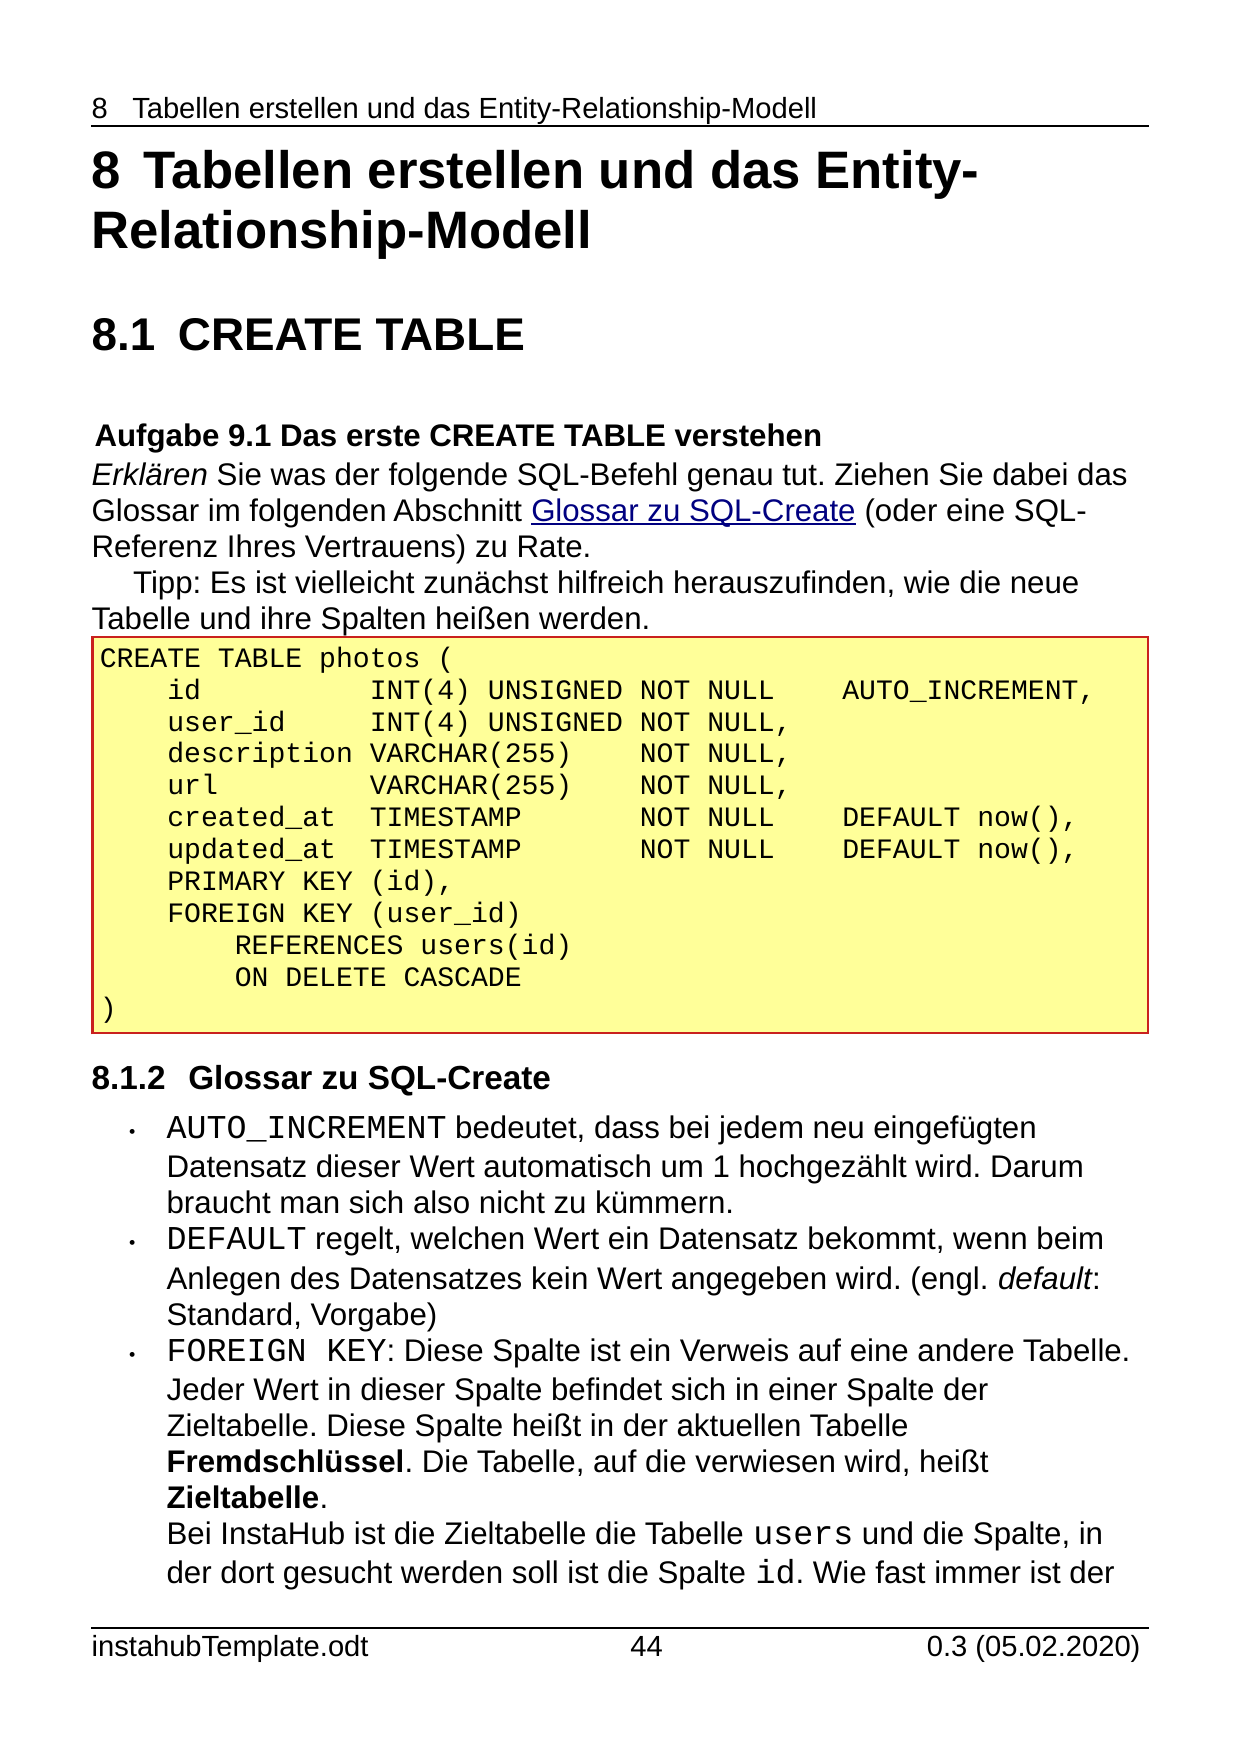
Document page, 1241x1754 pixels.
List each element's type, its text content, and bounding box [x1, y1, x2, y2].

text FOREIGN KEY (user_id) [94, 891, 1147, 923]
text REFERENCES users(id) [94, 923, 1147, 954]
text url VARCHAR(255) NOT NULL, [94, 763, 1147, 795]
subtitle CREATE TABLE [91, 308, 1149, 361]
text user_id INT(4) UNSIGNED NOT NULL, [94, 699, 1147, 731]
list DEFAULT regelt, welchen Wert ein Datensatz bekommt, wenn beim Anlegen des Datensatzes kein Wert angegeben wird. (engl. default: Standard, Vorgabe) [129, 1220, 1149, 1332]
text ) [94, 986, 1147, 1032]
text PRIMARY KEY (id), [94, 859, 1147, 891]
list AUTO_INCREMENT bedeutet, dass bei jedem neu eingefügten Datensatz dieser Wert automatisch um 1 hochgezählt wird. Darum braucht man sich also nicht zu kümmern. [129, 1109, 1149, 1220]
text ON DELETE CASCADE [94, 954, 1147, 986]
text CREATE TABLE photos ( [94, 638, 1147, 668]
text created_at TIMESTAMP NOT NULL DEFAULT now(), [94, 795, 1147, 827]
text description VARCHAR(255) NOT NULL, [94, 731, 1147, 763]
text Erklären Sie was der folgende SQL-Befehl genau tut. Ziehen Sie dabei das Glossar im folgenden Abschnitt Glossar zu SQL-Create (oder eine SQL-Referenz Ihres Vertrauens) zu Rate. [91, 456, 1149, 564]
list Bei InstaHub ist die Zieltabelle die Tabelle users und die Spalte, in der dort gesucht werden soll ist die Spalte id. Wie fast immer ist der [129, 1515, 1149, 1594]
subtitle Tabellen erstellen und das Entity-Relationship-Modell [91, 139, 1149, 260]
subtitle Aufgabe 9.1 Das erste CREATE TABLE verstehen [91, 414, 1149, 456]
text Tipp: Es ist vielleicht zunächst hilfreich herauszufinden, wie die neue Tabelle und ihre Spalten heißen werden. [91, 564, 1149, 636]
text id INT(4) UNSIGNED NOT NULL AUTO_INCREMENT, [94, 668, 1147, 699]
list FOREIGN KEY: Diese Spalte ist ein Verweis auf eine andere Tabelle. Jeder Wert in dieser Spalte befindet sich in einer Spalte der Zieltabelle. Diese Spalte heißt in der aktuellen Tabelle Fremdschlüssel. Die Tabelle, auf die verwiesen wird, heißt Zieltabelle. [129, 1332, 1149, 1515]
subtitle Glossar zu SQL-Create [91, 1058, 1149, 1096]
text updated_at TIMESTAMP NOT NULL DEFAULT now(), [94, 827, 1147, 859]
